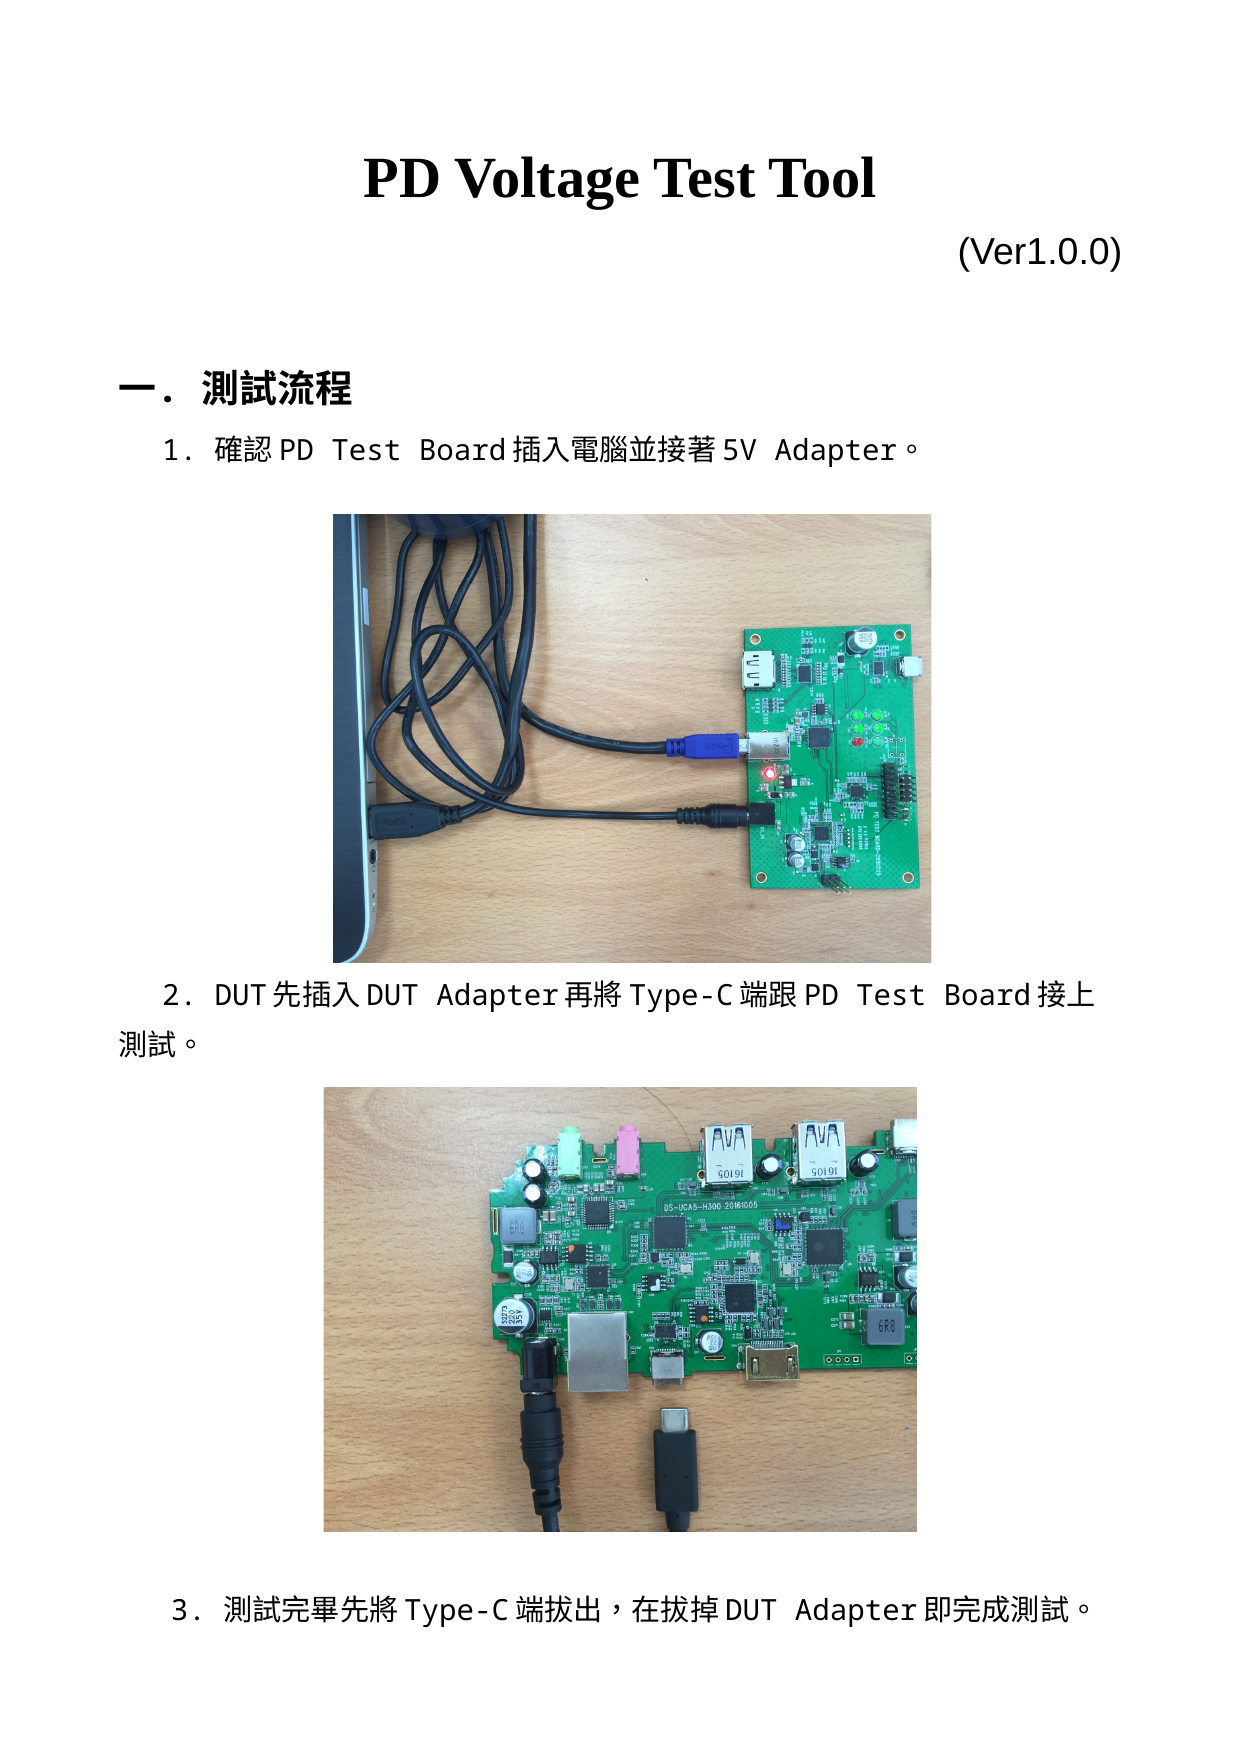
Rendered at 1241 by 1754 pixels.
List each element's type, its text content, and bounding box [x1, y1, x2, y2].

text 1. 確認PD Test Board插入電腦並接著5V Adapter。 [118, 426, 1122, 469]
subtitle (Ver1.0.0) [118, 229, 1122, 272]
title PD Voltage Test Tool [118, 143, 1122, 210]
text 3. 測試完畢先將Type-C端拔出，在拔掉DUT Adapter即完成測試。 [118, 1587, 1122, 1629]
subtitle 一. 測試流程 [118, 359, 1122, 414]
text 2. DUT先插入DUT Adapter再將Type-C端跟PD Test Board接上測試。 [118, 492, 1122, 1064]
picture [323, 1087, 917, 1532]
picture [333, 514, 932, 963]
